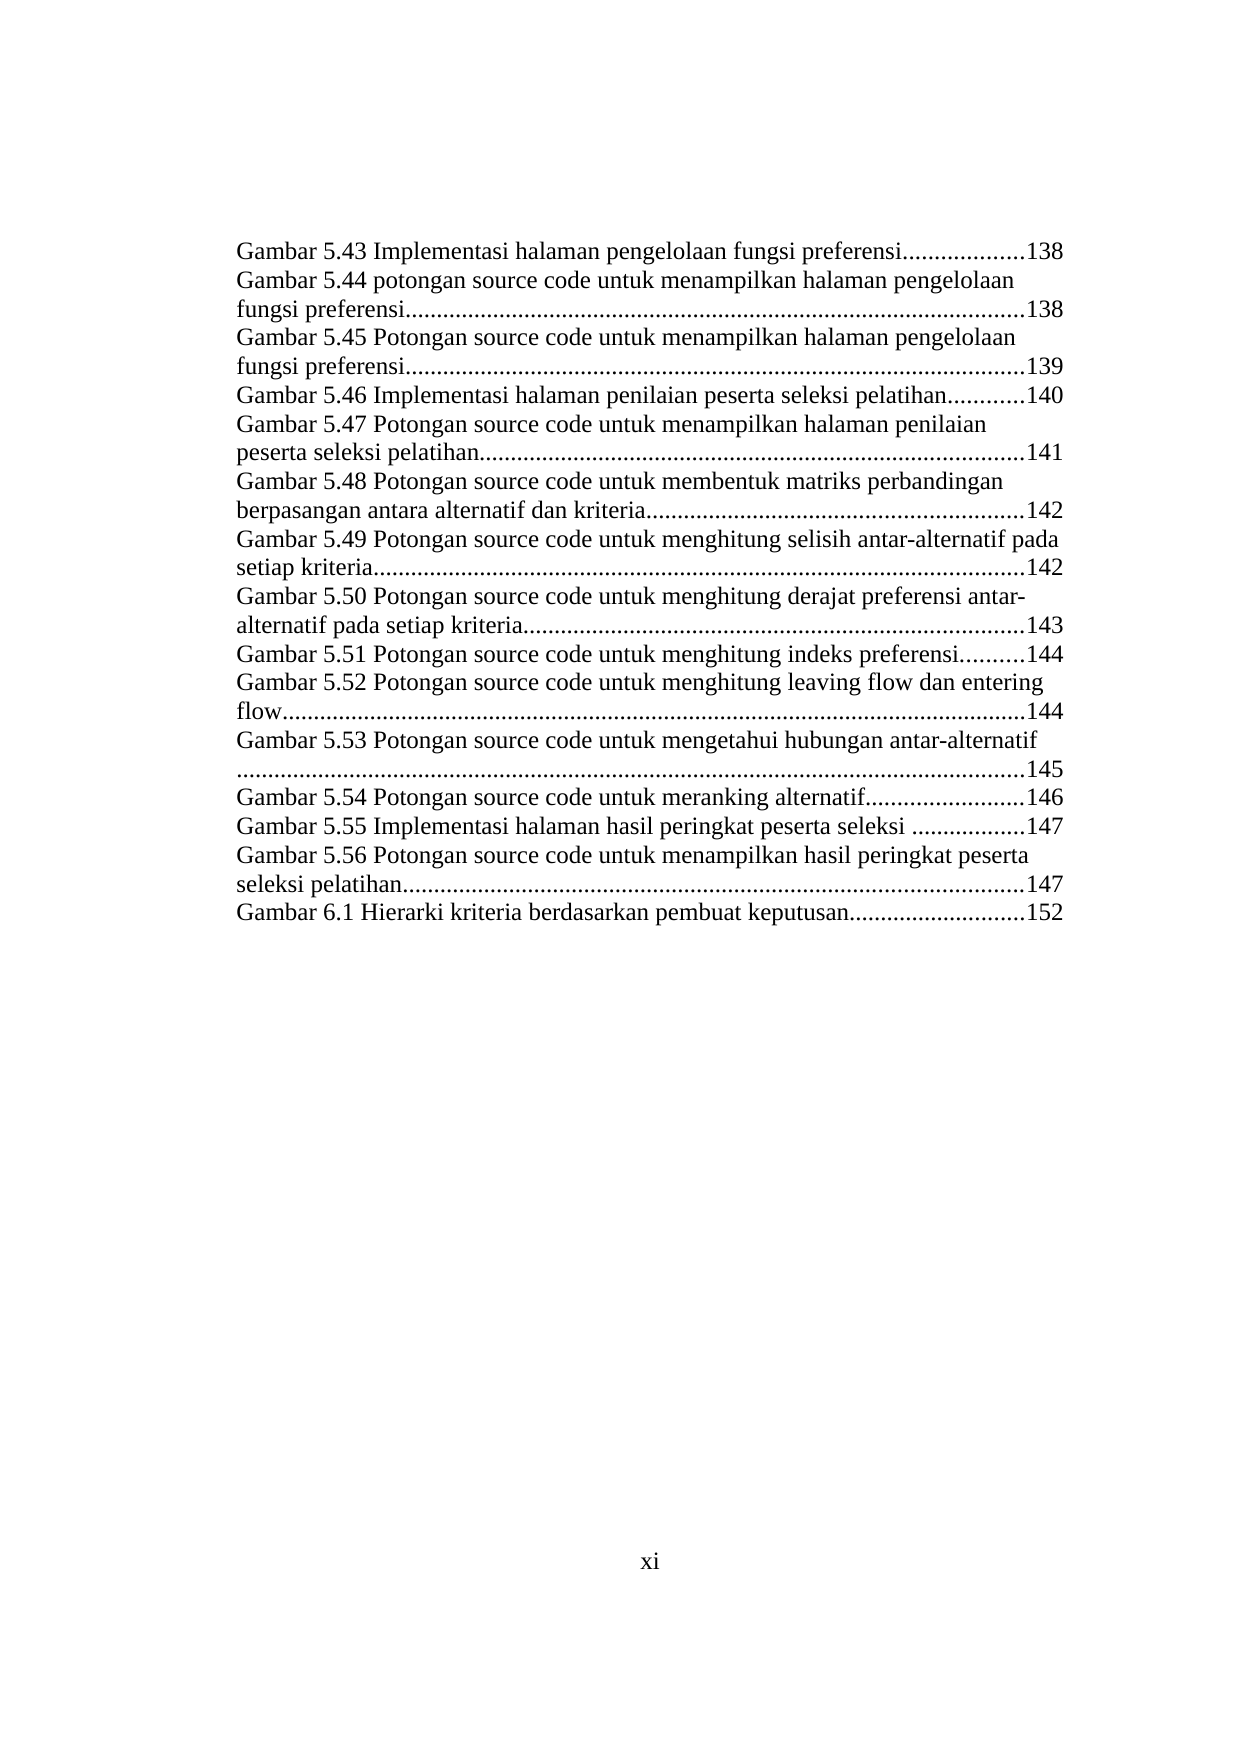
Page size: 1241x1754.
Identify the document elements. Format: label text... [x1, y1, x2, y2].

text Gambar 5.55 Implementasi halaman hasil peringkat peserta seleksi 147 [236, 811, 1063, 840]
text Gambar 5.49 Potongan source code untuk menghitung selisih antar-alternatif pada setiap kriteria 142 [236, 524, 1063, 581]
text Gambar 5.50 Potongan source code untuk menghitung derajat preferensi antar-alternatif pada setiap kriteria 143 [236, 581, 1063, 639]
text Gambar 5.47 Potongan source code untuk menampilkan halaman penilaian peserta seleksi pelatihan 141 [236, 409, 1063, 466]
text Gambar 6.1 Hierarki kriteria berdasarkan pembuat keputusan 152 [236, 897, 1063, 926]
text Gambar 5.56 Potongan source code untuk menampilkan hasil peringkat peserta seleksi pelatihan 147 [236, 840, 1063, 897]
text Gambar 5.46 Implementasi halaman penilaian peserta seleksi pelatihan 140 [236, 380, 1063, 409]
text Gambar 5.51 Potongan source code untuk menghitung indeks preferensi 144 [236, 639, 1063, 667]
text Gambar 5.48 Potongan source code untuk membentuk matriks perbandingan berpasangan antara alternatif dan kriteria 142 [236, 466, 1063, 524]
text Gambar 5.44 potongan source code untuk menampilkan halaman pengelolaan fungsi preferensi 138 [236, 265, 1063, 322]
text Gambar 5.52 Potongan source code untuk menghitung leaving flow dan entering flow 144 [236, 667, 1063, 725]
text Gambar 5.54 Potongan source code untuk meranking alternatif 146 [236, 782, 1063, 811]
text Gambar 5.45 Potongan source code untuk menampilkan halaman pengelolaan fungsi preferensi 139 [236, 322, 1063, 380]
text Gambar 5.43 Implementasi halaman pengelolaan fungsi preferensi 138 [236, 236, 1063, 265]
text Gambar 5.53 Potongan source code untuk mengetahui hubungan antar-alternatif 145 [236, 725, 1063, 782]
